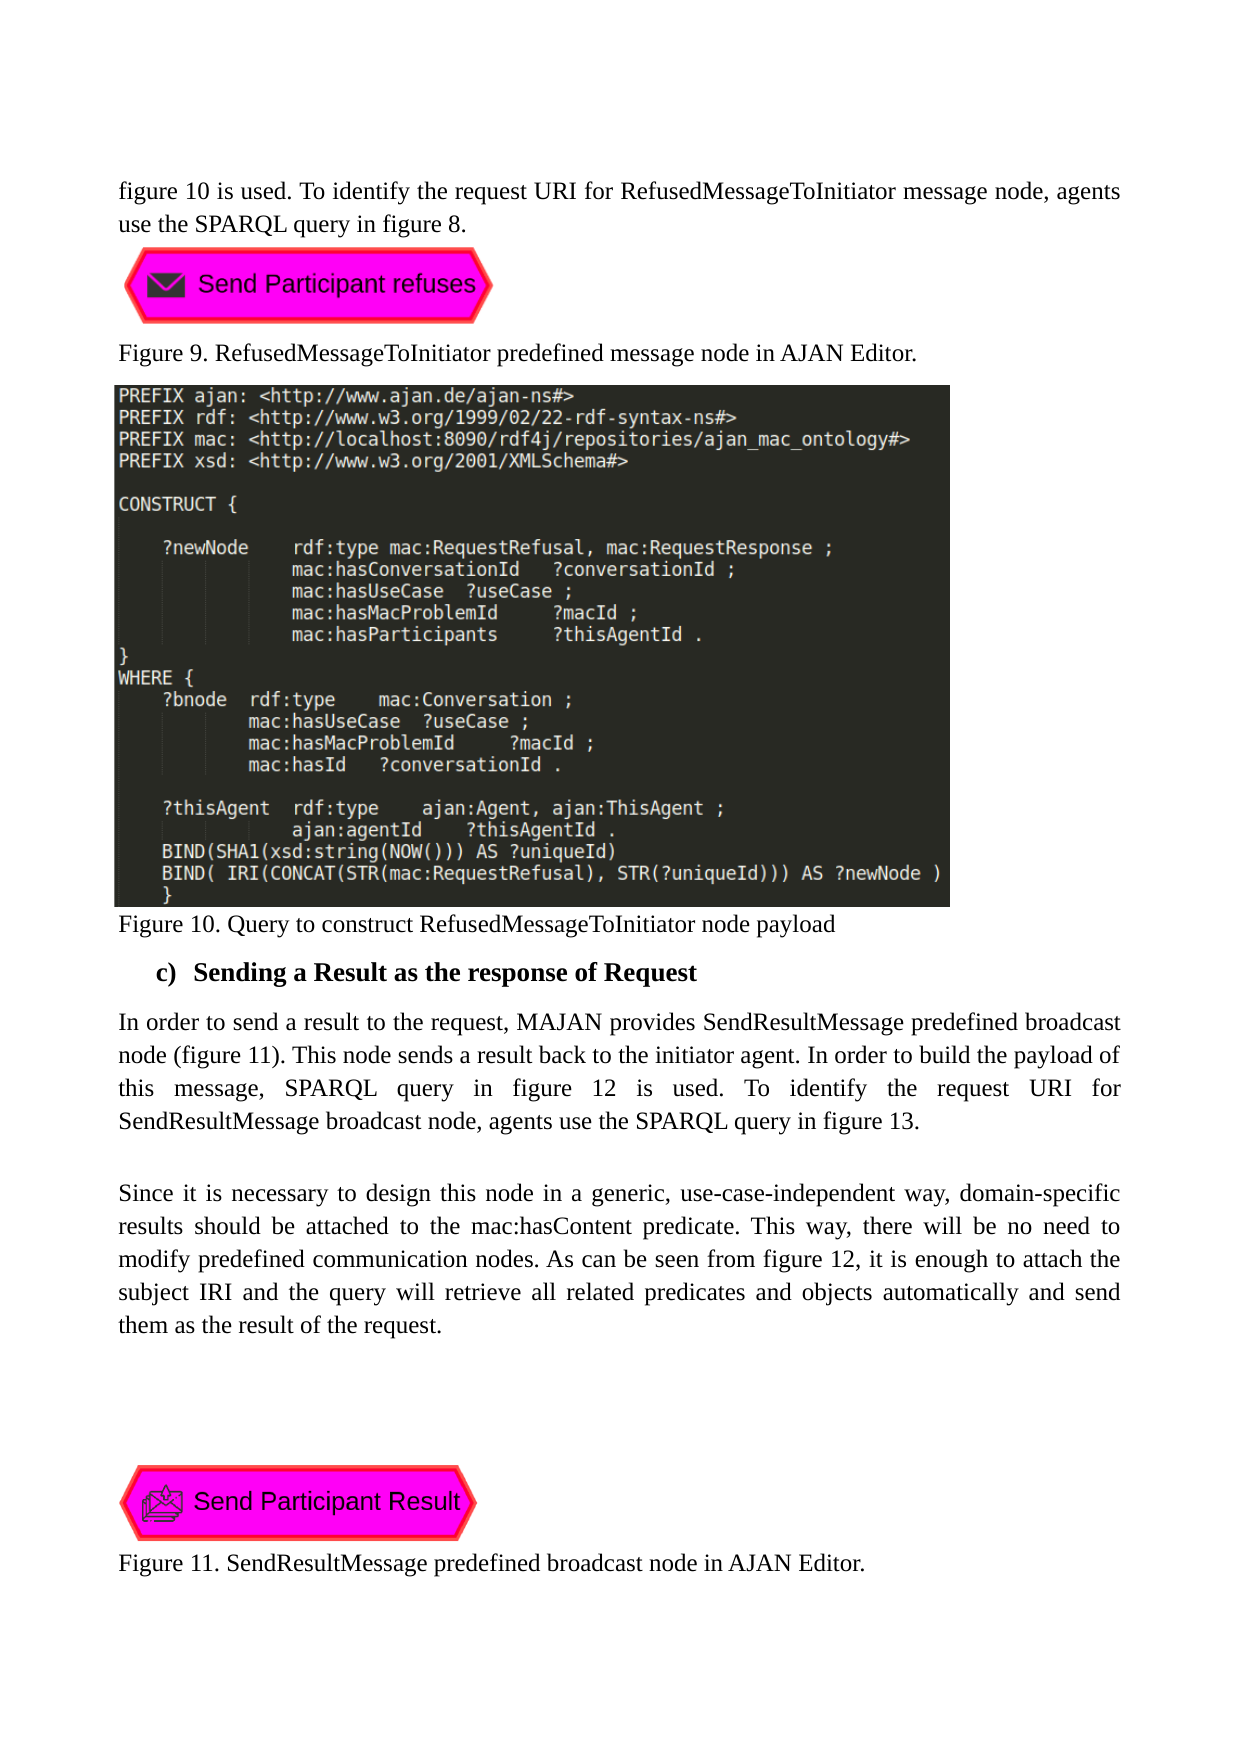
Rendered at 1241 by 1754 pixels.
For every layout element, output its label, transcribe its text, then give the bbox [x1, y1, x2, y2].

text figure 10 is used. To identify the request URI for RefusedMessageToInitiator message node, agents use the SPARQL query in figure 8. [118, 176, 1122, 238]
list Sending a Result as the response of Request [156, 956, 1122, 988]
picture [124, 242, 498, 329]
picture [114, 385, 950, 907]
text Since it is necessary to design this node in a generic, use-case-independent way, domain-specific results should be attached to the mac:hasContent predicate. This way, there will be no need to modify predefined communication nodes. As can be seen from figure 12, it is enough to attach the subject IRI and the query will retrieve all related predicates and objects automatically and send them as the result of the request. [118, 1178, 1122, 1339]
text Figure 10. Query to construct RefusedMessageToInitiator node payload [118, 909, 1122, 938]
text In order to send a result to the request, MAJAN provides SendResultMessage predefined broadcast node (figure 11). This node sends a result back to the initiator agent. In order to build the payload of this message, SPARQL query in figure 12 is used. To identify the request URI for SendResultMessage broadcast node, agents use the SPARQL query in figure 13. [118, 1007, 1122, 1134]
text Figure 9. RefusedMessageToInitiator predefined message node in AJAN Editor. [118, 338, 1122, 366]
text Figure 11. SendResultMessage predefined broadcast node in AJAN Editor. [118, 1548, 1122, 1577]
picture [119, 1453, 480, 1546]
